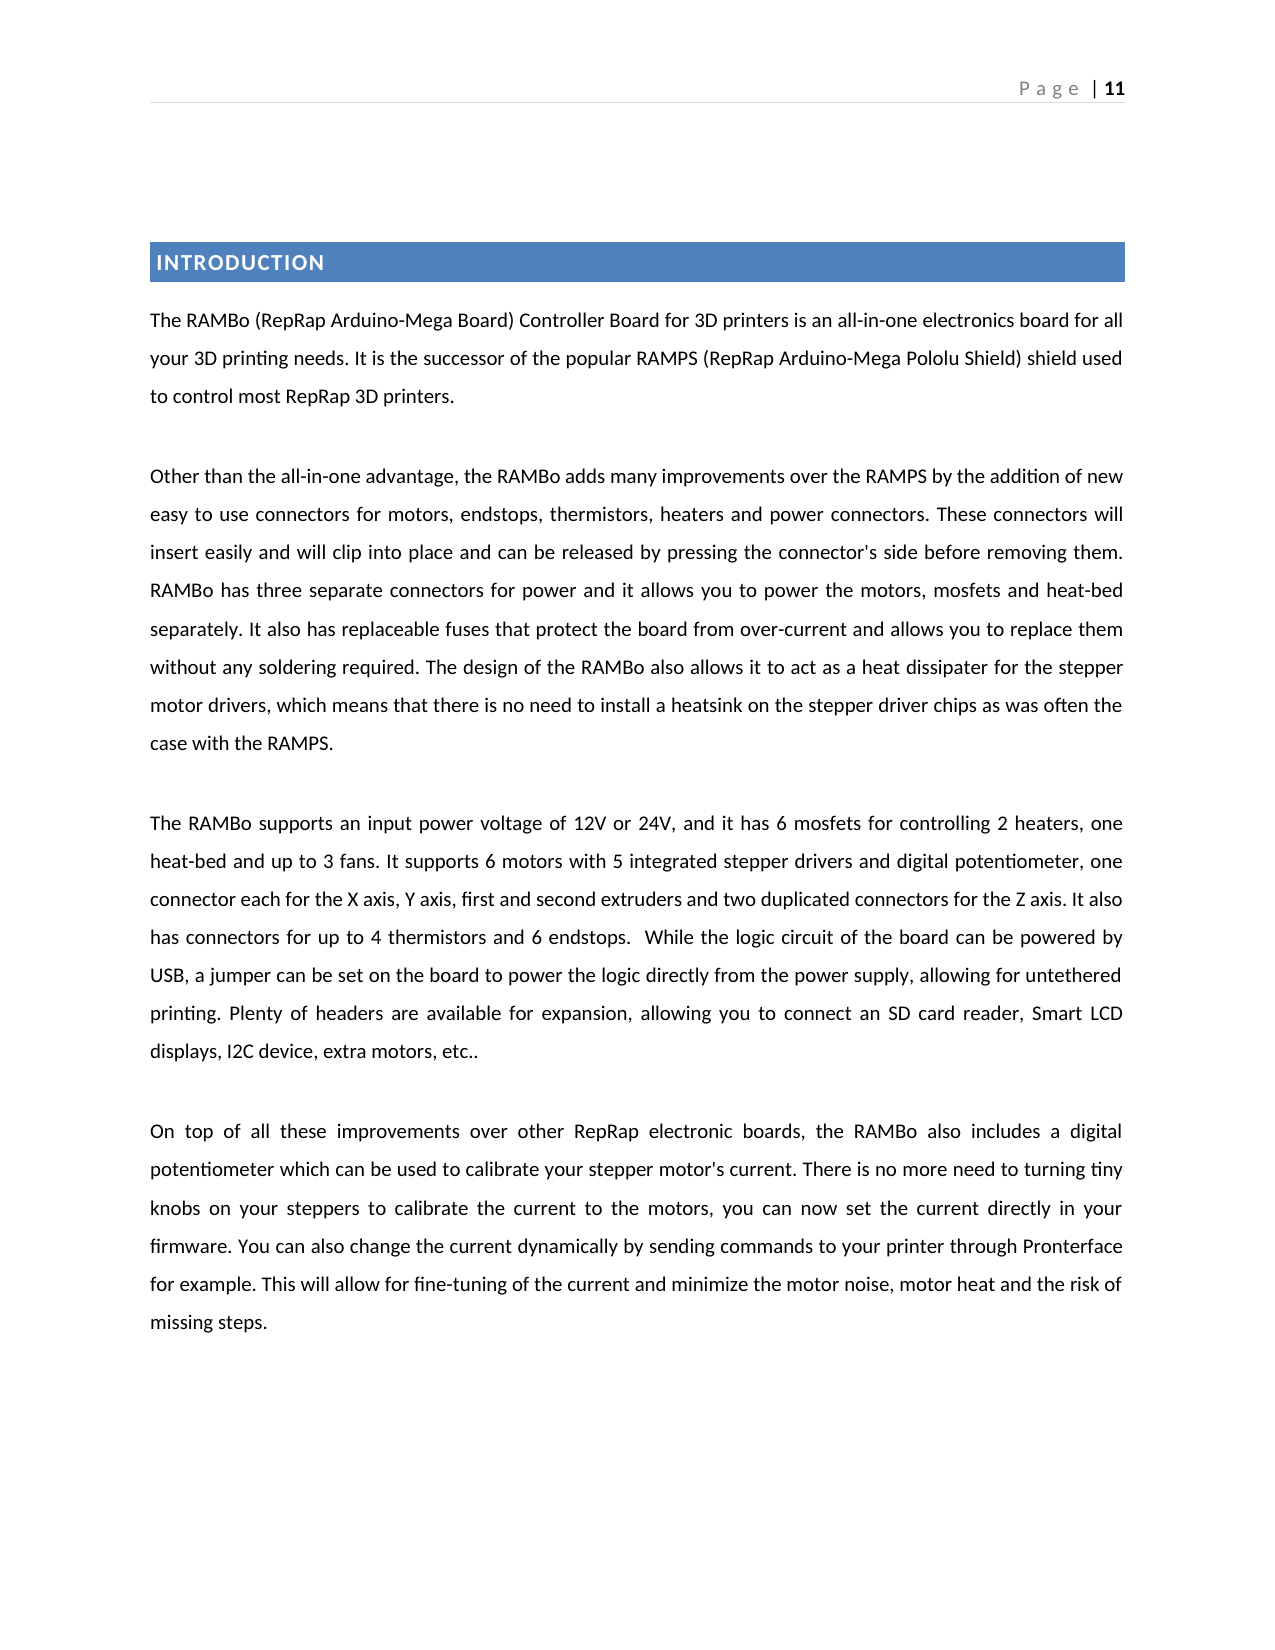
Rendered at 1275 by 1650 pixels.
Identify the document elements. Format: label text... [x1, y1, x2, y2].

text The RAMBo supports an input power voltage of 12V or 24V, and it has 6 mosfets for controlling 2 heaters, one heat-bed and up to 3 fans. It supports 6 motors with 5 integrated stepper drivers and digital potentiometer, one connector each for the X axis, Y axis, first and second extruders and two duplicated connectors for the Z axis. It also has connectors for up to 4 thermistors and 6 endstops. While the logic circuit of the board can be powered by USB, a jumper can be set on the board to power the logic directly from the power supply, allowing for untethered printing. Plenty of headers are available for expansion, allowing you to connect an SD card reader, Smart LCD displays, I2C device, extra motors, etc.. [150, 810, 1125, 1064]
text On top of all these improvements over other RepRap electronic boards, the RAMBo also includes a digital potentiometer which can be used to calibrate your stepper motor's current. There is no more need to turning tiny knobs on your steppers to calibrate the current to the motors, you can now set the current directly in your firmware. You can also change the current dynamically by sending commands to your printer through Pronterface for example. This will allow for fine-tuning of the current and minimize the motor noise, motor heat and the risk of missing steps. [150, 1118, 1125, 1334]
text The RAMBo (RepRap Arduino-Mega Board) Controller Board for 3D printers is an all-in-one electronics board for all your 3D printing needs. It is the successor of the popular RAMPS (RepRap Arduino-Mega Pololu Shield) shield used to control most RepRap 3D printers. [150, 307, 1125, 409]
subtitle Introduction [156, 248, 1119, 276]
text Other than the all-in-one advantage, the RAMBo adds many improvements over the RAMPS by the addition of new easy to use connectors for motors, endstops, thermistors, heaters and power connectors. These connectors will insert easily and will clip into place and can be released by pressing the connector's side before removing them. RAMBo has three separate connectors for power and it allows you to power the motors, mosfets and heat-bed separately. It also has replaceable fuses that protect the board from over-current and allows you to replace them without any soldering required. The design of the RAMBo also allows it to act as a heat dissipater for the stepper motor drivers, which means that there is no need to install a heatsink on the stepper driver chips as was often the case with the RAMPS. [150, 463, 1125, 756]
